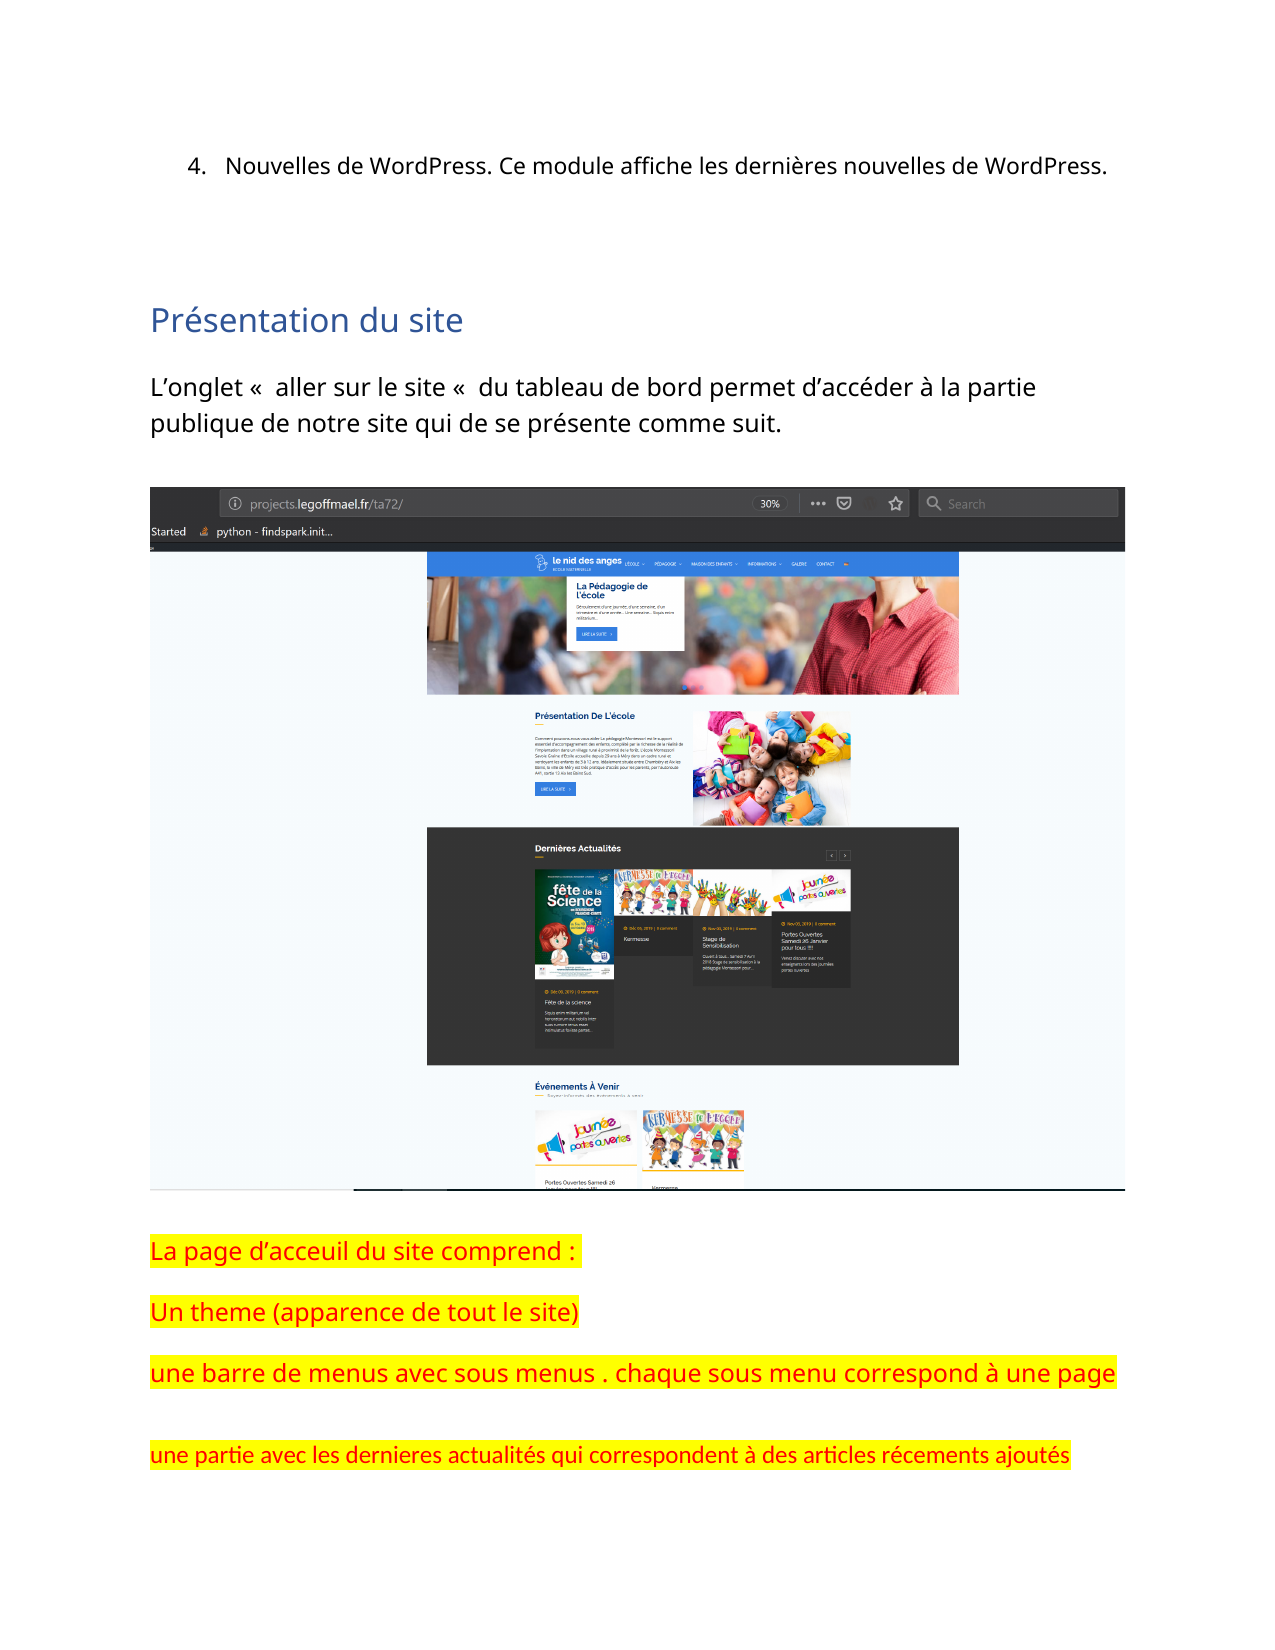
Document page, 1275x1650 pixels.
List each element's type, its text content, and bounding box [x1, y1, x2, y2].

text une partie avec les dernieres actualités qui correspondent à des articles récements ajoutés [150, 1439, 1125, 1470]
list Nouvelles de WordPress. Ce module affiche les dernières nouvelles de WordPress. [187, 150, 1125, 181]
subtitle une barre de menus avec sous menus . chaque sous menu correspond à une page [150, 1355, 1125, 1389]
subtitle L’onglet « aller sur le site « du tableau de bord permet d’accéder à la partie publique de notre site qui de se présente comme suit. [150, 370, 1125, 439]
subtitle Présentation du site [150, 297, 1125, 342]
subtitle La page d’acceuil du site comprend : [150, 1234, 1125, 1268]
subtitle Un theme (apparence de tout le site) [150, 1294, 1125, 1328]
